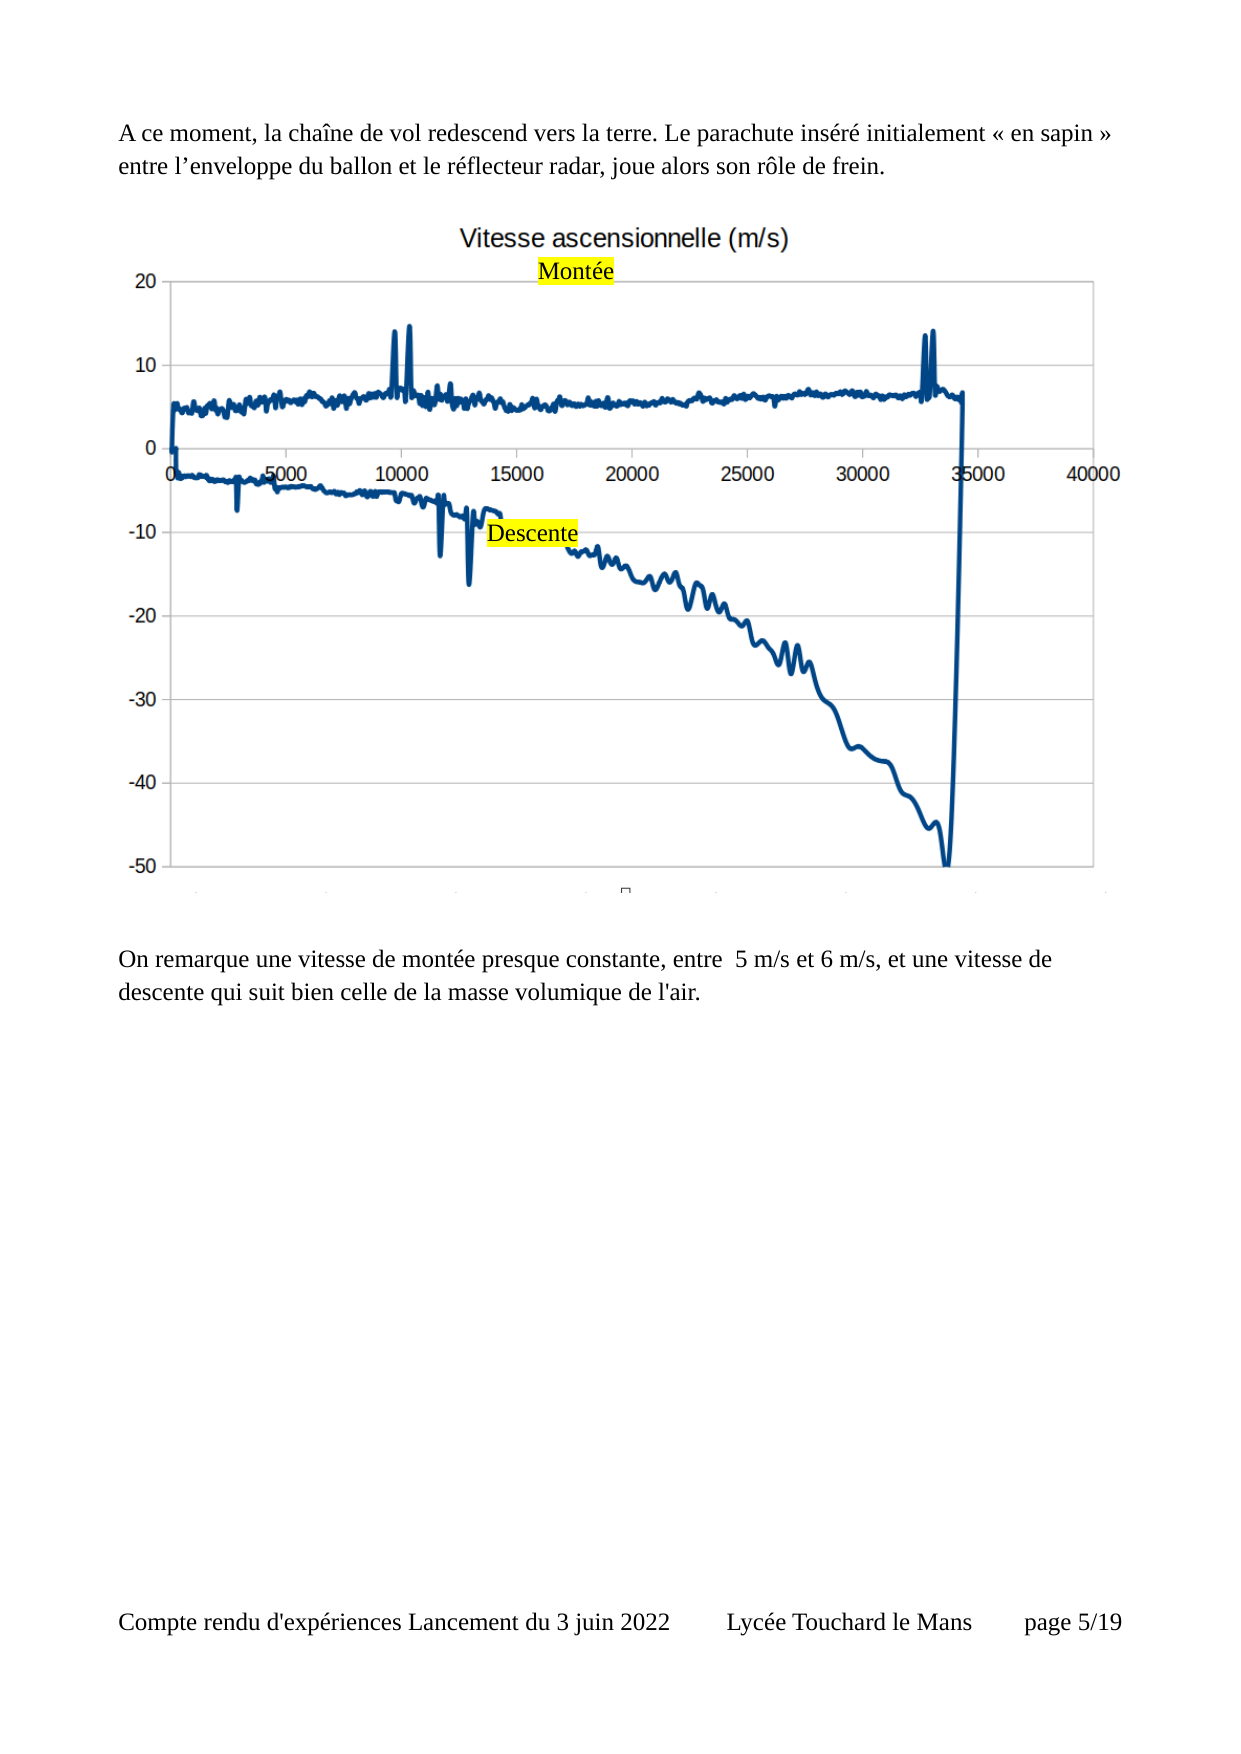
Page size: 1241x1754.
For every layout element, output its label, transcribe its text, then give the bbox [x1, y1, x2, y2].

text A ce moment, la chaîne de vol redescend vers la terre. Le parachute inséré initialement « en sapin » entre l’enveloppe du ballon et le réflecteur radar, joue alors son rôle de frein. [118, 118, 1122, 180]
picture [118, 198, 1123, 893]
text On remarque une vitesse de montée presque constante, entre 5 m/s et 6 m/s, et une vitesse de descente qui suit bien celle de la masse volumique de l'air. [118, 944, 1122, 1006]
